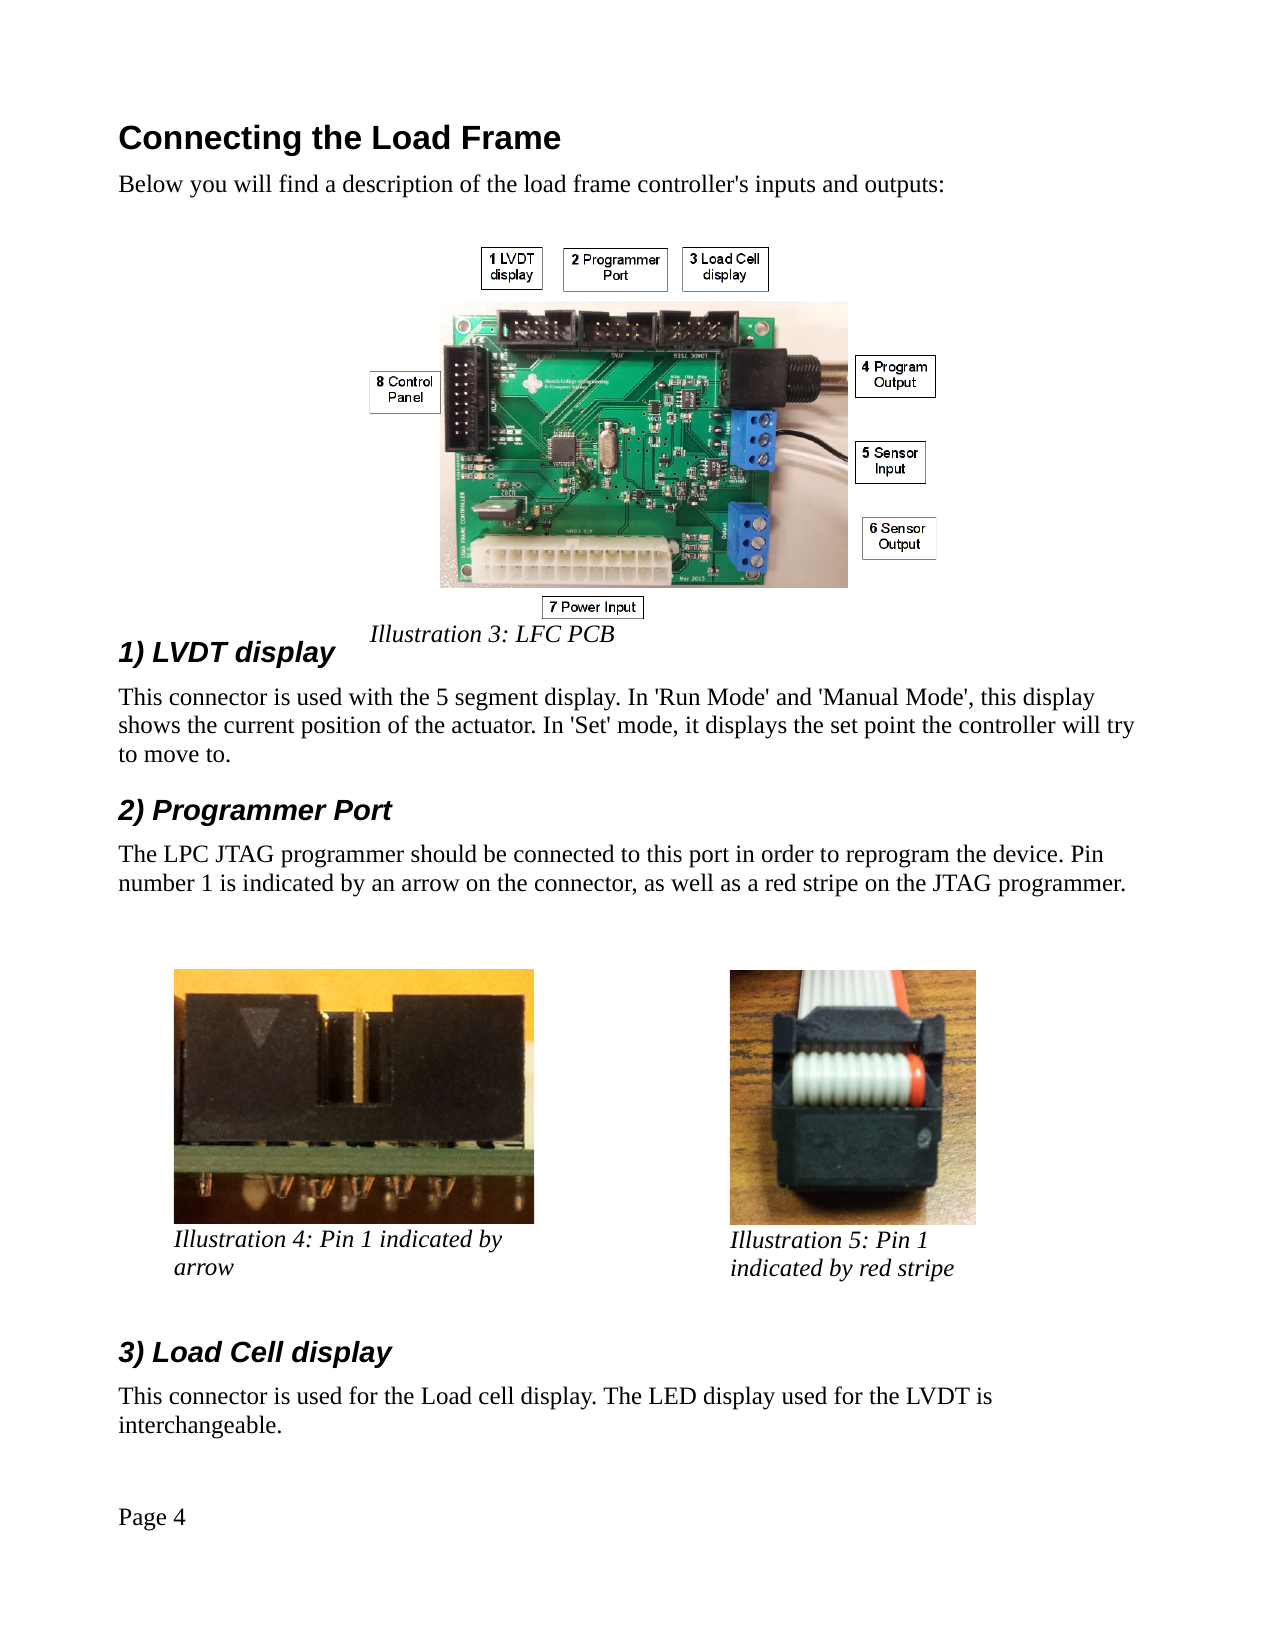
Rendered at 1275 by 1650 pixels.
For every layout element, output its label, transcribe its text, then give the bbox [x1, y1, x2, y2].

text The LPC JTAG programmer should be connected to this port in order to reprogram the device. Pin number 1 is indicated by an arrow on the connector, as well as a red stripe on the JTAG programmer. [118, 839, 1157, 896]
picture [729, 970, 976, 1225]
text Below you will find a description of the load frame controller's inputs and outputs: [118, 169, 1157, 198]
text Illustration 4: Pin 1 indicated by arrow [174, 1224, 534, 1281]
subtitle 3) Load Cell display [118, 1335, 1157, 1368]
picture [173, 969, 535, 1224]
subtitle Connecting the Load Frame [118, 118, 1157, 157]
text This connector is used with the 5 segment display. In 'Run Mode' and 'Manual Mode', this display shows the current position of the actuator. In 'Set' mode, it displays the set point the controller will try to move to. [118, 682, 1157, 768]
picture [369, 247, 937, 619]
text This connector is used for the Load cell display. The LED display used for the LVDT is interchangeable. [118, 1381, 1157, 1438]
text Illustration 5: Pin 1 indicated by red stripe [730, 1225, 976, 1282]
text Illustration 3: LFC PCB [369, 619, 936, 648]
subtitle 1) LVDT display [118, 636, 1157, 669]
subtitle 2) Programmer Port [118, 793, 1157, 826]
